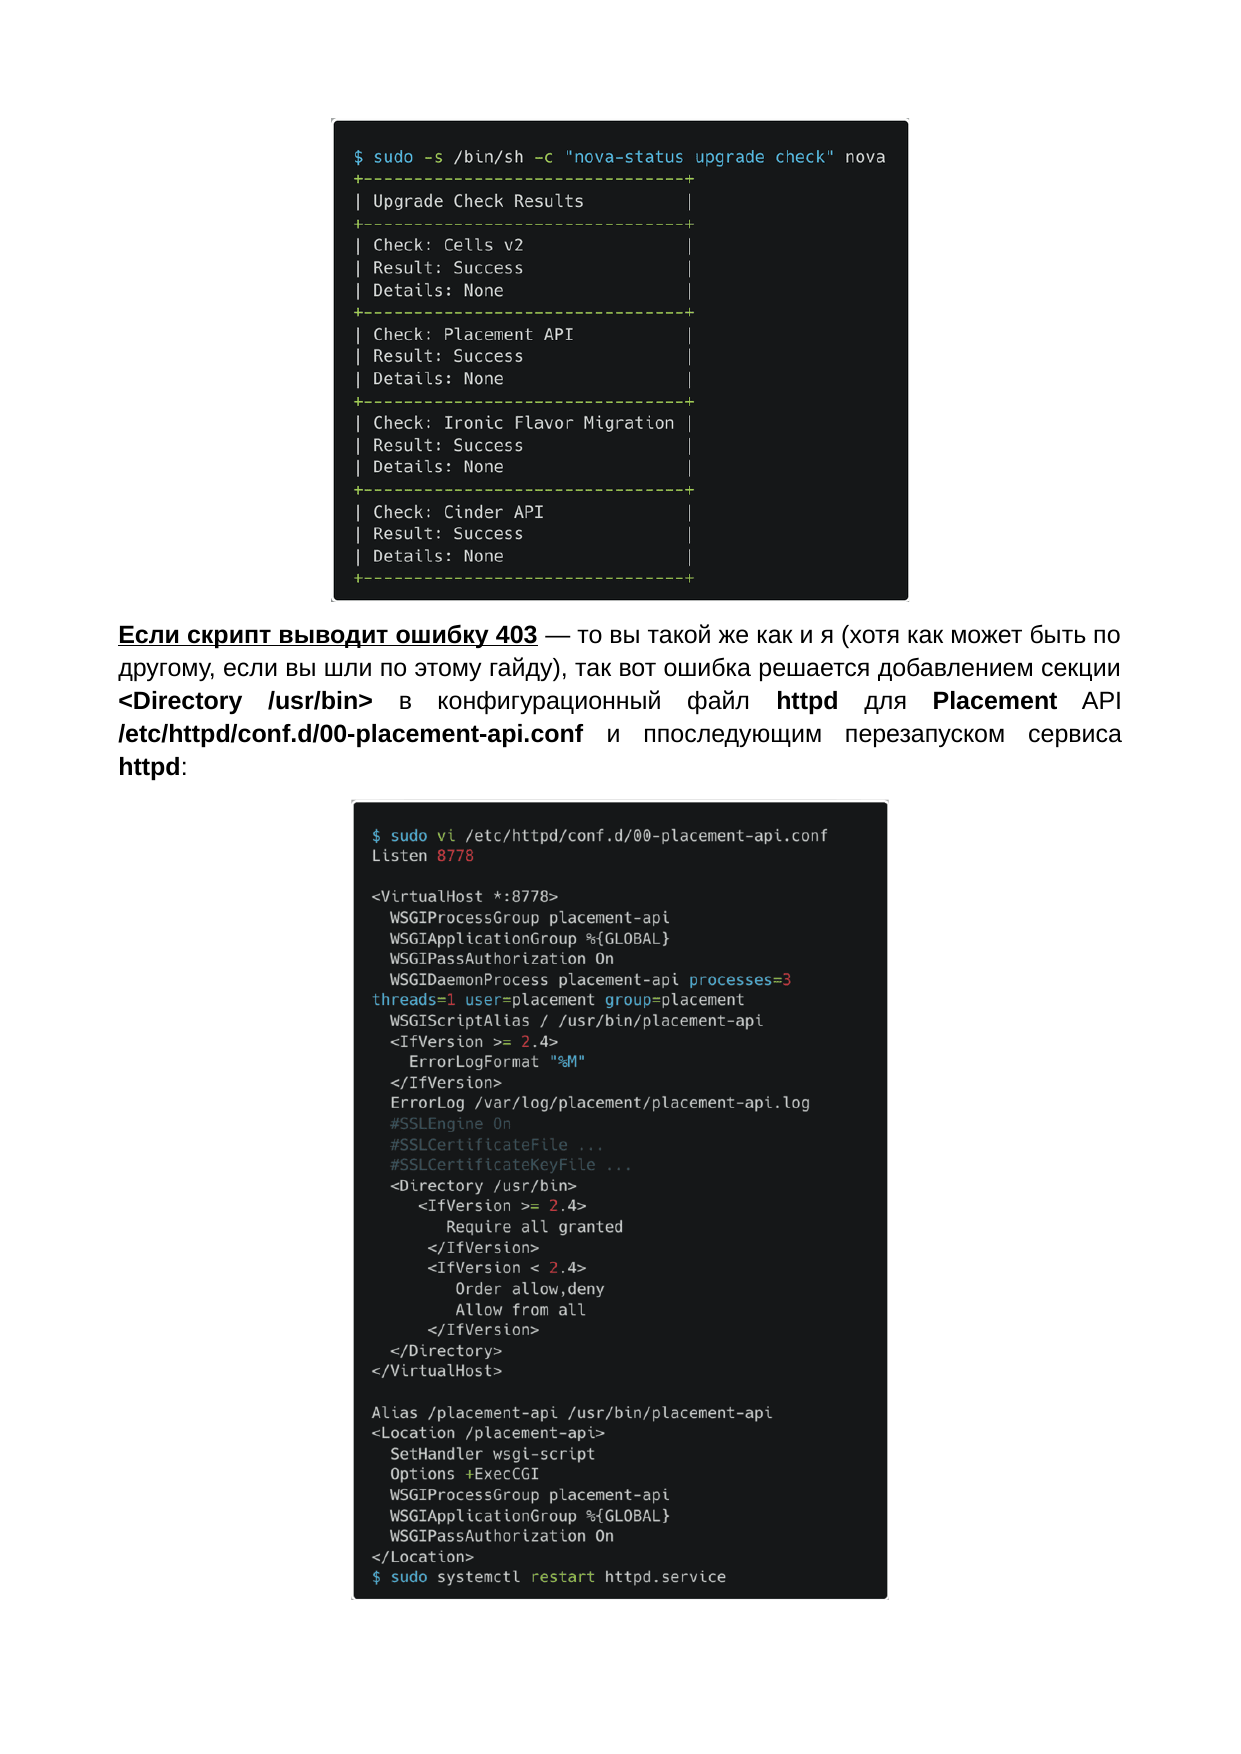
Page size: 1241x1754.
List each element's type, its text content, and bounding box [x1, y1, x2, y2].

text Если скрипт выводит ошибку 403 — то вы такой же как и я (хотя как может быть по другому, если вы шли по этому гайду), так вот ошибка решается добавлением секции <Directory /usr/bin> в конфигурационный файл httpd для Placement API /etc/httpd/conf.d/00-placement-api.conf и ппоследующим перезапуском сервиса httpd: [118, 620, 1122, 781]
picture [351, 799, 889, 1600]
picture [331, 118, 910, 602]
